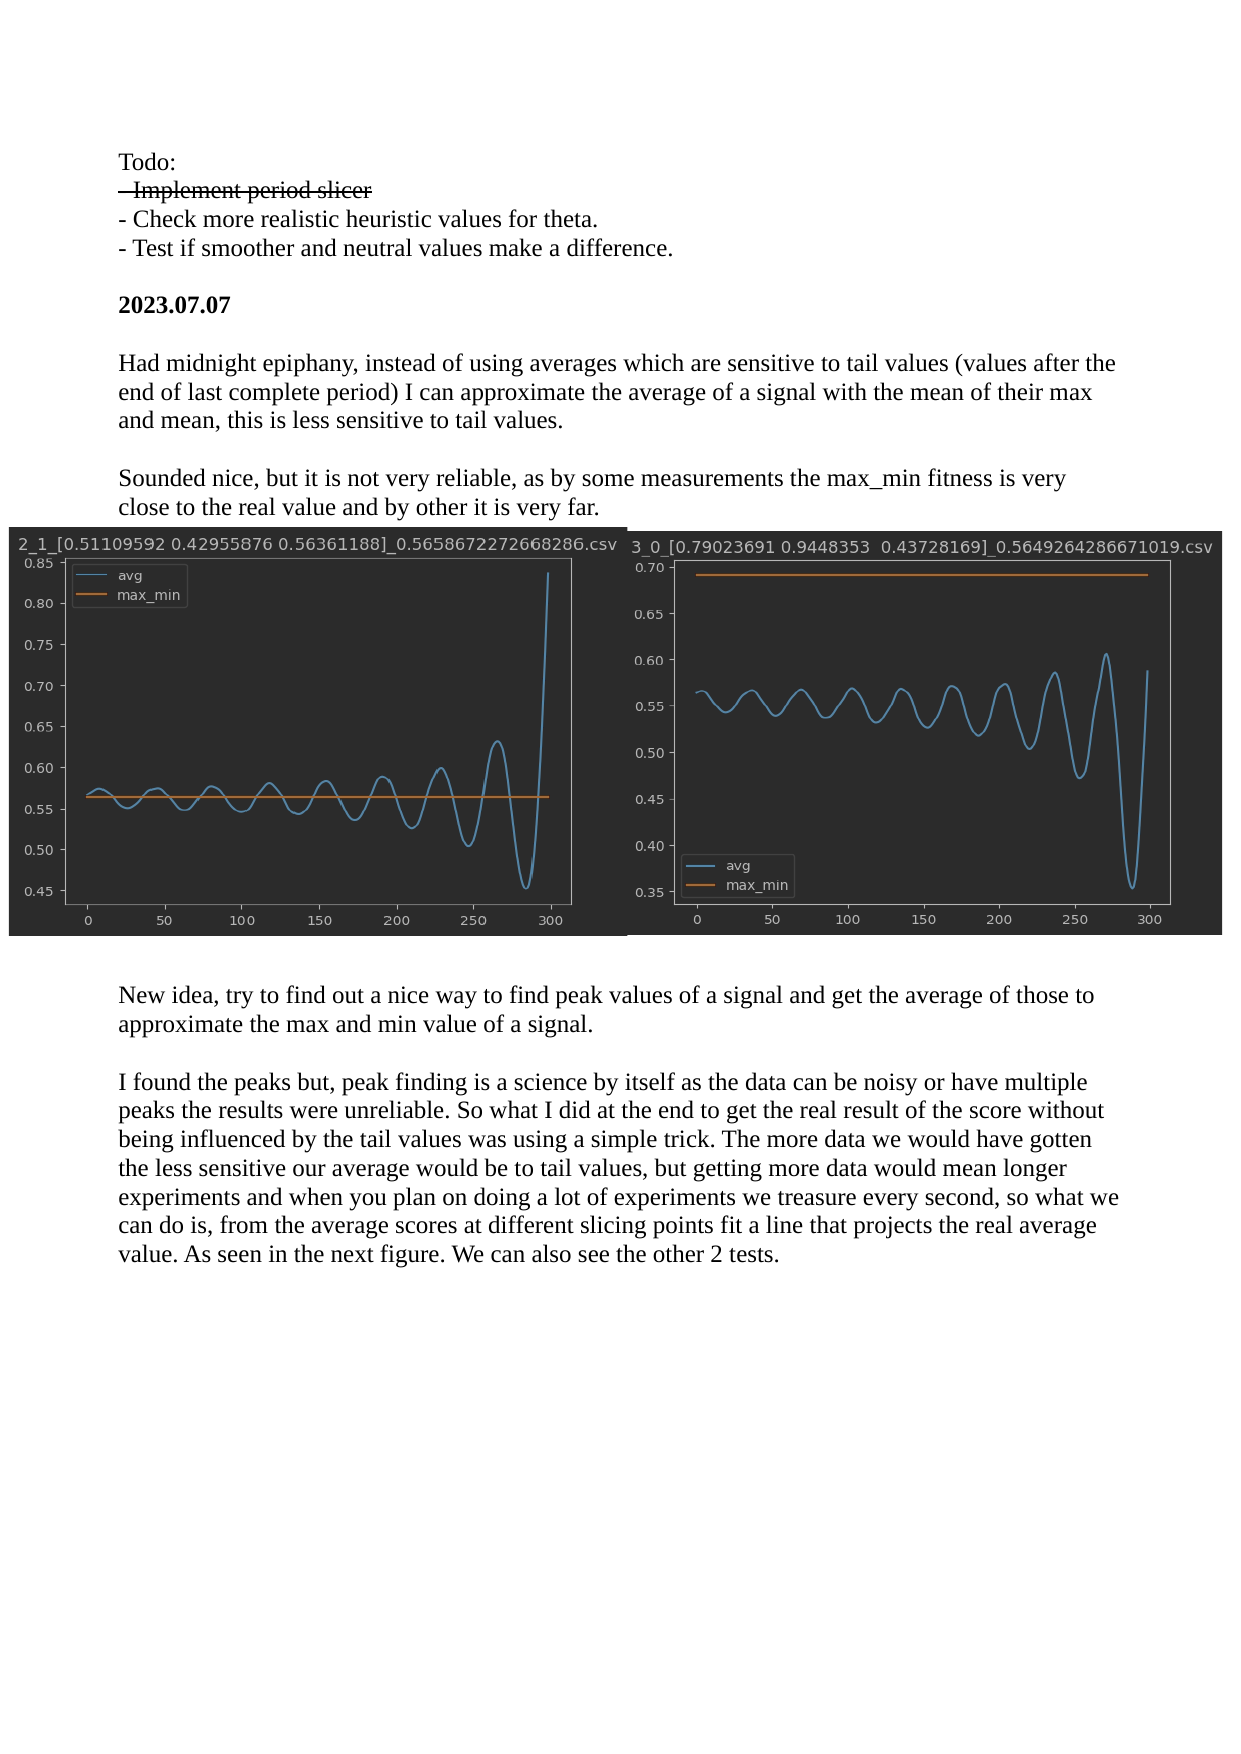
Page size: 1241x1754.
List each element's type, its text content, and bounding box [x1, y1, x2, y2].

text New idea, try to find out a nice way to find peak values of a signal and get the average of those to approximate the max and min value of a signal. [118, 981, 1122, 1038]
text - Test if smoother and neutral values make a difference. [118, 233, 1122, 262]
text Todo: [118, 147, 1122, 176]
text Sounded nice, but it is not very reliable, as by some measurements the max_min fitness is very close to the real value and by other it is very far. [118, 463, 1122, 521]
text - Check more realistic heuristic values for theta. [118, 204, 1122, 233]
picture [8, 527, 1223, 936]
text Had midnight epiphany, instead of using averages which are sensitive to tail values (values after the end of last complete period) I can approximate the average of a signal with the mean of their max and mean, this is less sensitive to tail values. [118, 348, 1122, 434]
text I found the peaks but, peak finding is a science by itself as the data can be noisy or have multiple peaks the results were unreliable. So what I did at the end to get the real result of the score without being influenced by the tail values was using a simple trick. The more data we would have gotten the less sensitive our average would be to tail values, but getting more data would mean longer experiments and when you plan on doing a lot of experiments we treasure every second, so what we can do is, from the average scores at different slicing points fit a line that projects the real average value. As seen in the next figure. We can also see the other 2 tests. [118, 1067, 1122, 1268]
text 2023.07.07 [118, 291, 1122, 319]
text - Implement period slicer [118, 176, 1122, 204]
